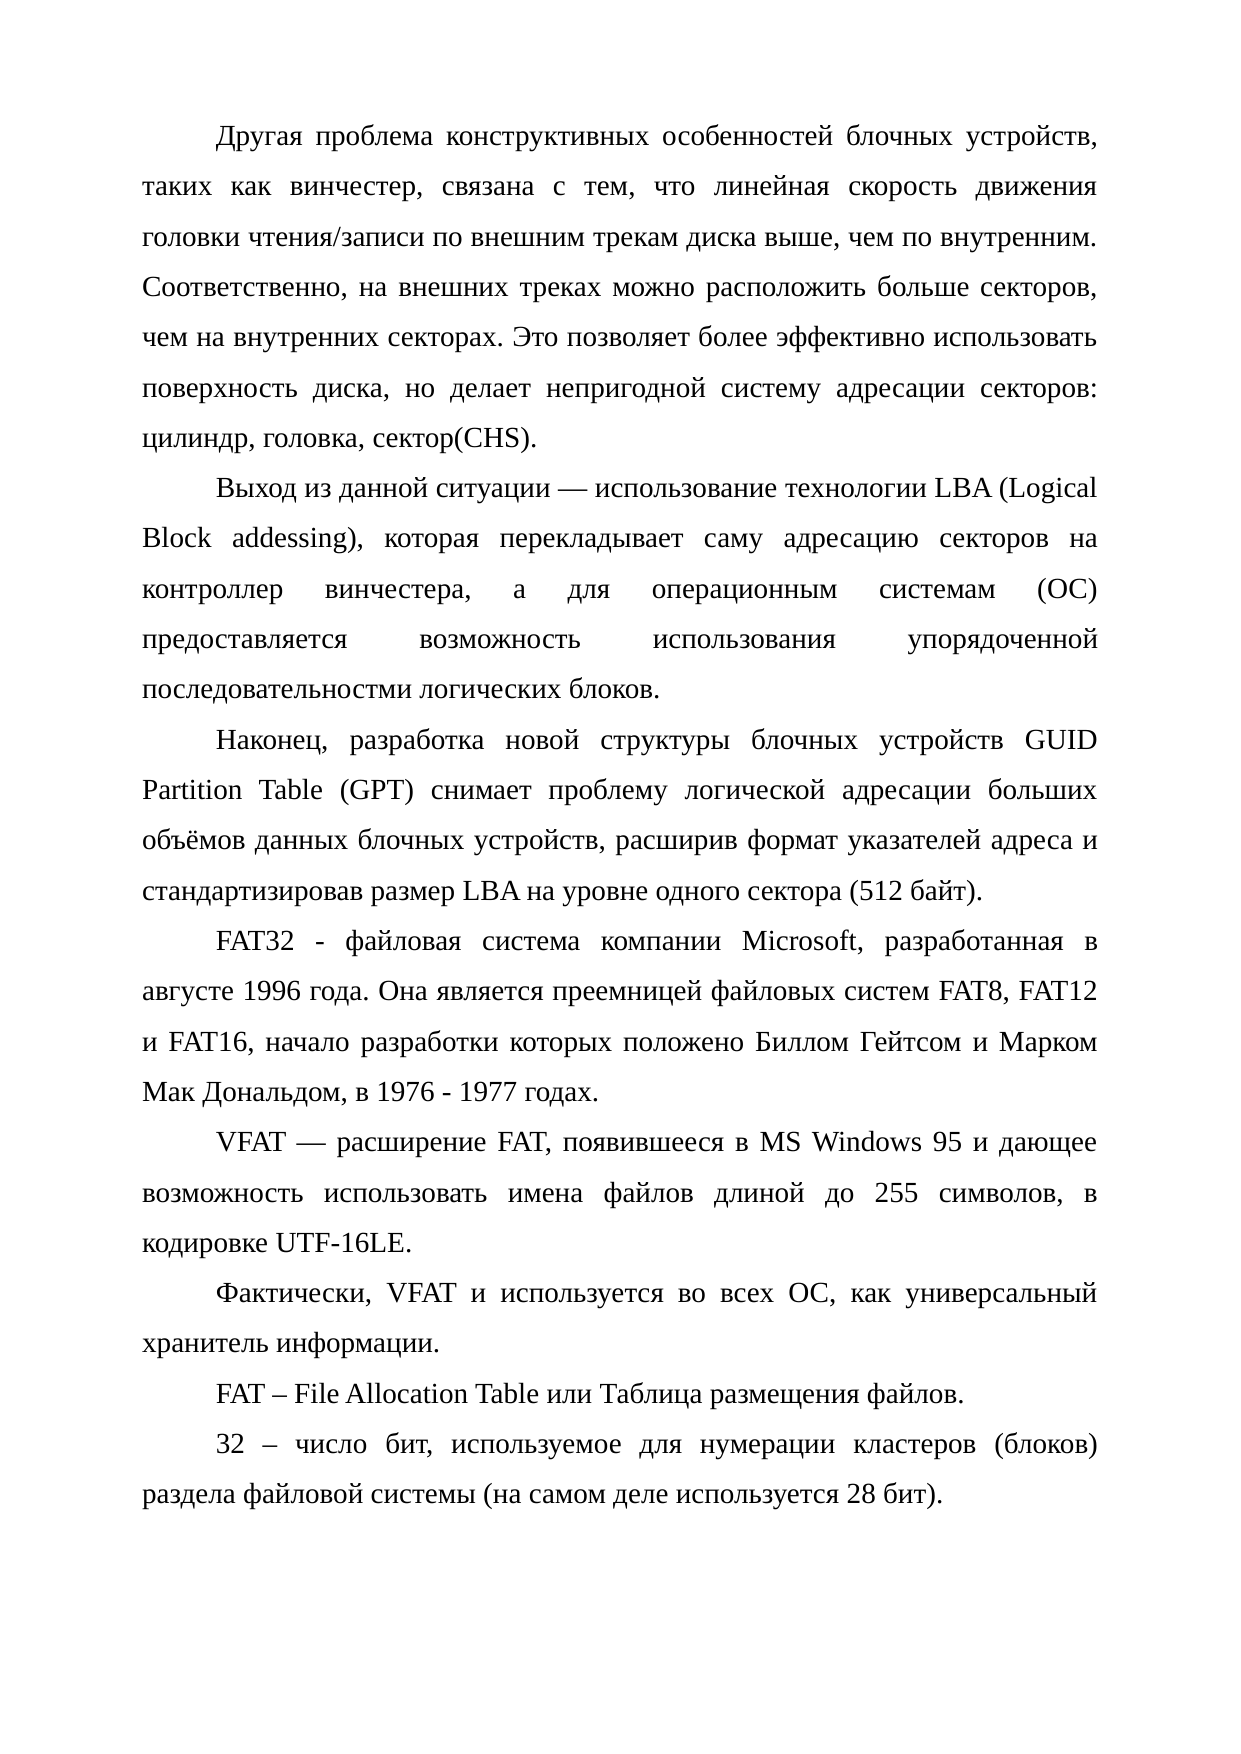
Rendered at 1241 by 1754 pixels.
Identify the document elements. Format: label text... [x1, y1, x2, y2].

text Фактически, VFAT и используется во всех ОС, как универсальный хранитель информации. [142, 1275, 1098, 1359]
text FAT32 - файловая система компании Microsoft, разработанная в августе 1996 года. Она является преемницей файловых систем FAT8, FAT12 и FAT16, начало разработки которых положено Биллом Гейтсом и Марком Мак Дональдом, в 1976 - 1977 годах. [142, 923, 1098, 1108]
text 32 – число бит, используемое для нумерации кластеров (блоков) раздела файловой системы (на самом деле используется 28 бит). [142, 1426, 1098, 1510]
text Наконец, разработка новой структуры блочных устройств GUID Partition Table (GPT) снимает проблему логической адресации больших объёмов данных блочных устройств, расширив формат указателей адреса и стандартизировав размер LBA на уровне одного сектора (512 байт). [142, 722, 1098, 906]
text Выход из данной ситуации — использование технологии LBA (Logical Block addessing), которая перекладывает саму адресацию секторов на контроллер винчестера, а для операционным системам (ОС) предоставляется возможность использования упорядоченной последовательностми логических блоков. [142, 470, 1098, 705]
text FAT – File Allocation Table или Таблица размещения файлов. [142, 1376, 1098, 1409]
text Другая проблема конструктивных особенностей блочных устройств, таких как винчестер, связана с тем, что линейная скорость движения головки чтения/записи по внешним трекам диска выше, чем по внутренним. Соответственно, на внешних треках можно расположить больше секторов, чем на внутренних секторах. Это позволяет более эффективно использовать поверхность диска, но делает непригодной систему адресации секторов: цилиндр, головка, сектор(CHS). [142, 118, 1098, 453]
text VFAT — расширение FAT, появившееся в MS Windows 95 и дающее возможность использовать имена файлов длиной до 255 символов, в кодировке UTF-16LE. [142, 1124, 1098, 1258]
